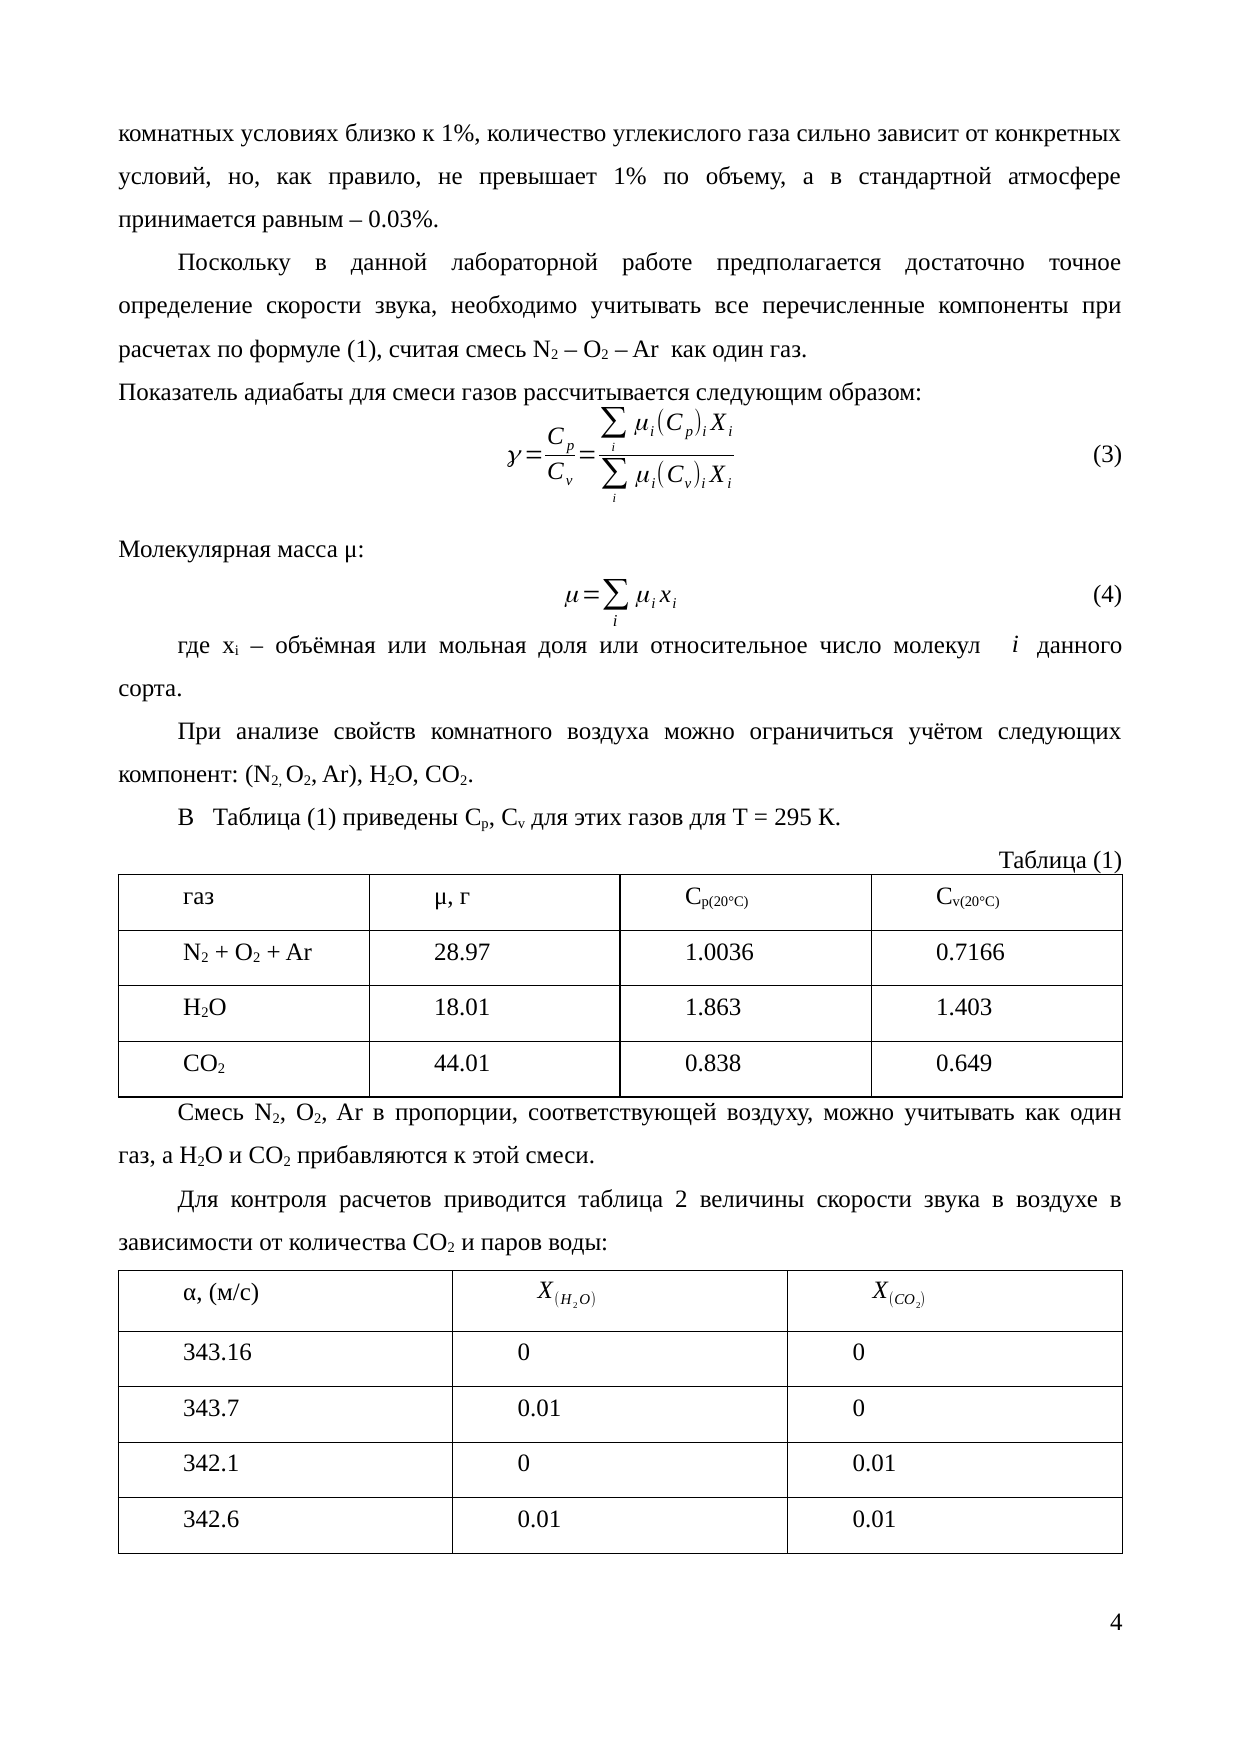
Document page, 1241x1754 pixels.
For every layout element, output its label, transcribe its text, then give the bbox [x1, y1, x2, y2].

table_cell 0 [453, 1332, 787, 1386]
table_cell 342.6 [119, 1498, 452, 1553]
table_cell 0 [788, 1332, 1122, 1386]
table_header газ [119, 875, 369, 930]
text Смесь N2, O2, Ar в пропорции, соответствующей воздуху, можно учитывать как один газ, а H2O и CO2 прибавляются к этой смеси. [118, 1098, 1122, 1169]
text Для контроля расчетов приводится таблица 2 величины скорости звука в воздухе в зависимости от количества CO2 и паров воды: [118, 1184, 1122, 1256]
table_cell 0.01 [453, 1387, 787, 1442]
text Молекулярная масса μ: [118, 534, 1122, 563]
table_cell 1.0036 [621, 931, 871, 985]
table_cell 343.16 [119, 1332, 452, 1386]
table_cell 0.7166 [872, 931, 1122, 985]
table_header α, (м/с) [119, 1271, 452, 1331]
table_cell 343.7 [119, 1387, 452, 1442]
text Показатель адиабаты для смеси газов рассчитывается следующим образом: [118, 377, 1122, 406]
table_cell 18.01 [370, 986, 619, 1041]
text Таблица (1) [118, 846, 1122, 874]
table_cell 0.838 [621, 1042, 871, 1096]
table_header μ, г [370, 875, 619, 930]
table_cell 0.649 [872, 1042, 1122, 1096]
table_header [453, 1271, 787, 1331]
table_cell 1.403 [872, 986, 1122, 1041]
text (4) [118, 577, 1122, 630]
text где xi – объёмная или мольная доля или относительное число молекул данного сорта. [118, 630, 1122, 702]
table_cell 0.01 [788, 1443, 1122, 1497]
table_header Cv(20°C) [872, 875, 1122, 930]
table_cell 0.01 [788, 1498, 1122, 1553]
text При анализе свойств комнатного воздуха можно ограничиться учётом следующих компонент: (N2, O2, Ar), H2O, CO2. [118, 716, 1122, 788]
text В Таблица (1) приведены Cp, Cv для этих газов для Т = 295 К. [118, 802, 1122, 831]
table_cell CO2 [119, 1042, 369, 1096]
table_cell 342.1 [119, 1443, 452, 1497]
text Поскольку в данной лабораторной работе предполагается достаточно точное определение скорости звука, необходимо учитывать все перечисленные компоненты при расчетах по формуле (1), считая смесь N2 – O2 – Ar как один газ. [118, 247, 1122, 362]
table_header [788, 1271, 1122, 1331]
table_cell 1.863 [621, 986, 871, 1041]
table_cell H2O [119, 986, 369, 1041]
table_cell 44.01 [370, 1042, 619, 1096]
table_cell 0 [788, 1387, 1122, 1442]
table_cell 0 [453, 1443, 787, 1497]
text комнатных условиях близко к 1%, количество углекислого газа сильно зависит от конкретных условий, но, как правило, не превышает 1% по объему, а в стандартной атмосфере принимается равным – 0.03%. [118, 118, 1122, 233]
table_cell N2 + O2 + Ar [119, 931, 369, 985]
table_cell 0.01 [453, 1498, 787, 1553]
text (3) [118, 406, 1122, 505]
table_cell 28.97 [370, 931, 619, 985]
table_header Cp(20°C) [621, 875, 871, 930]
